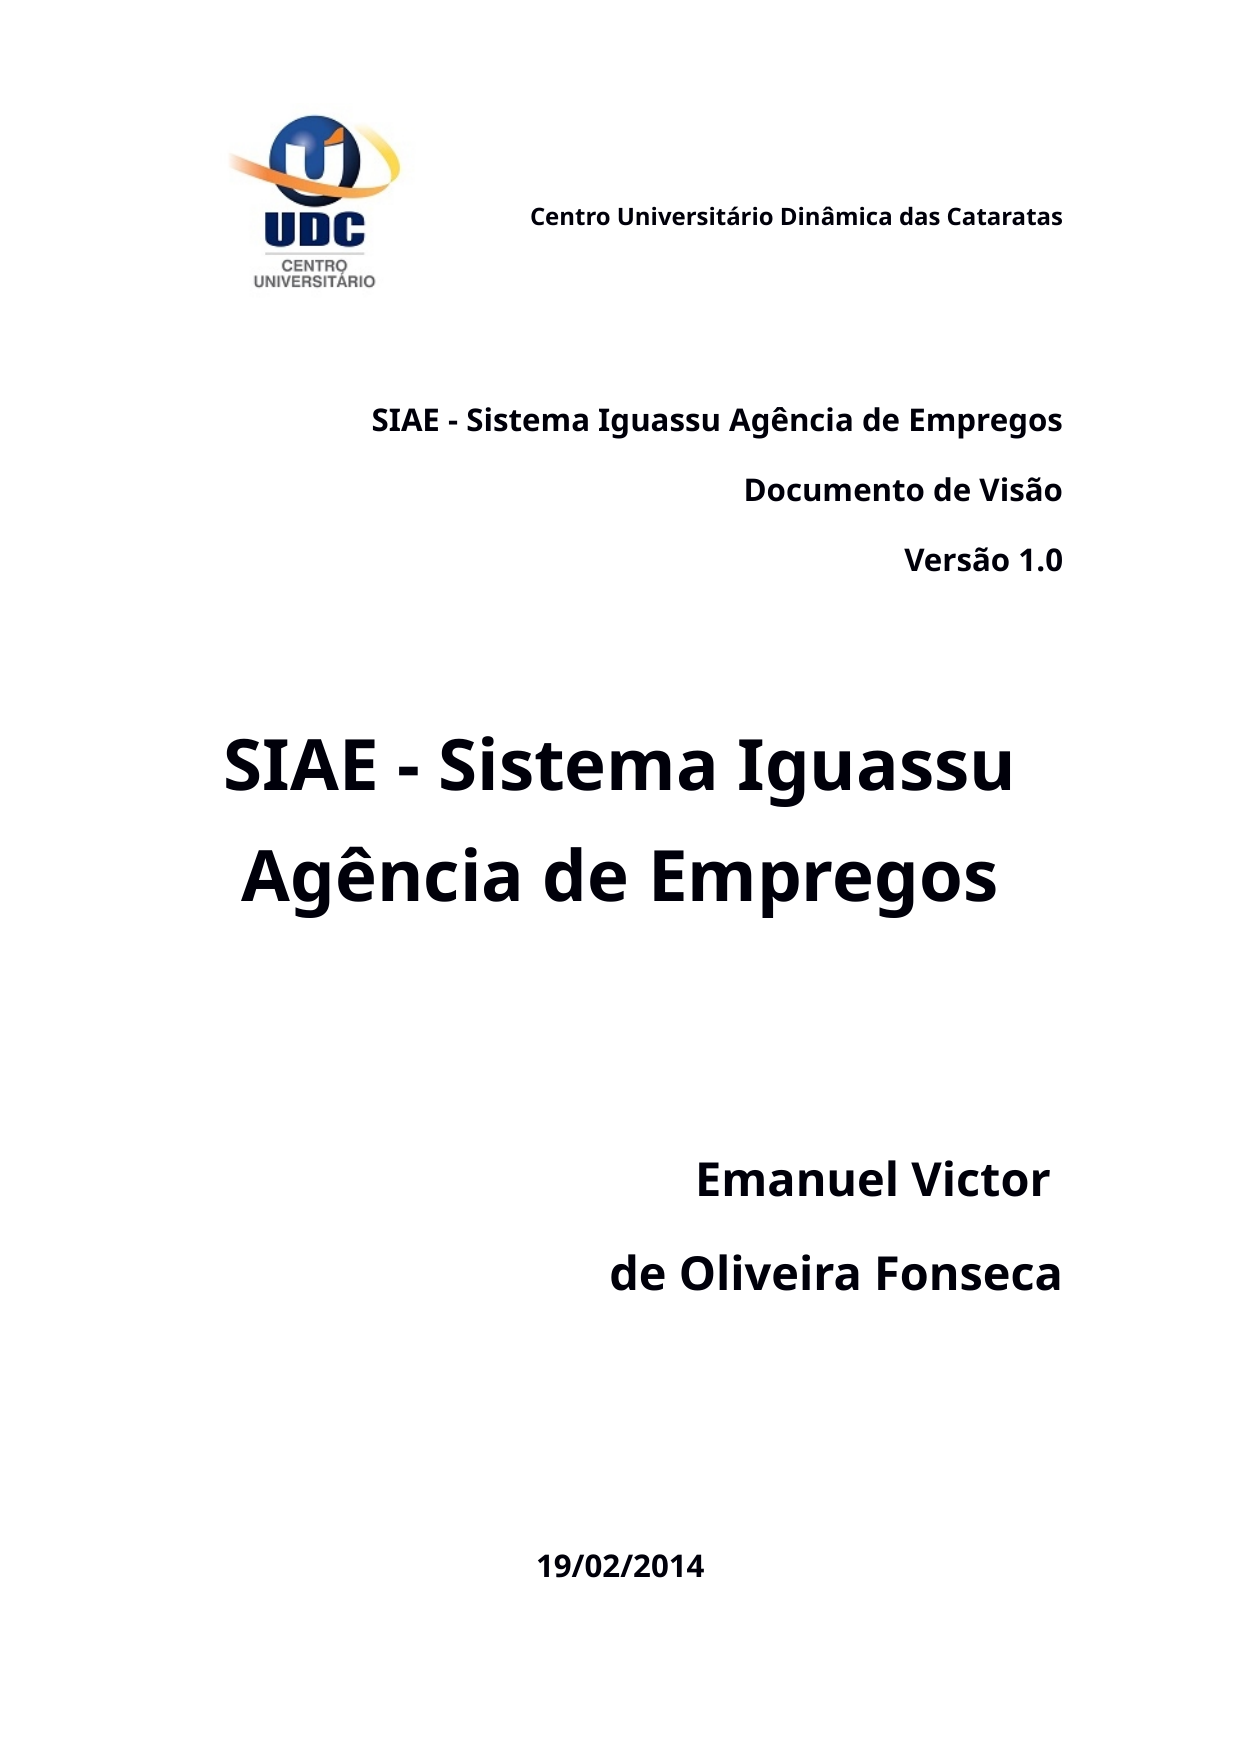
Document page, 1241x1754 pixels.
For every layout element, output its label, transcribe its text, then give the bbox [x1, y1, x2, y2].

text Versão 1.0 [177, 538, 1063, 580]
text SIAE - Sistema Iguassu Agência de Empregos [177, 715, 1063, 922]
text [177, 200, 209, 233]
text Documento de Visão [177, 468, 1063, 510]
picture [209, 103, 423, 300]
text Centro Universitário Dinâmica das Cataratas [423, 200, 1063, 233]
text de Oliveira Fonseca [177, 1240, 1063, 1304]
text SIAE - Sistema Iguassu Agência de Empregos [177, 398, 1063, 441]
text Emanuel Victor [177, 1146, 1063, 1210]
text 19/02/2014 [177, 1544, 1063, 1586]
